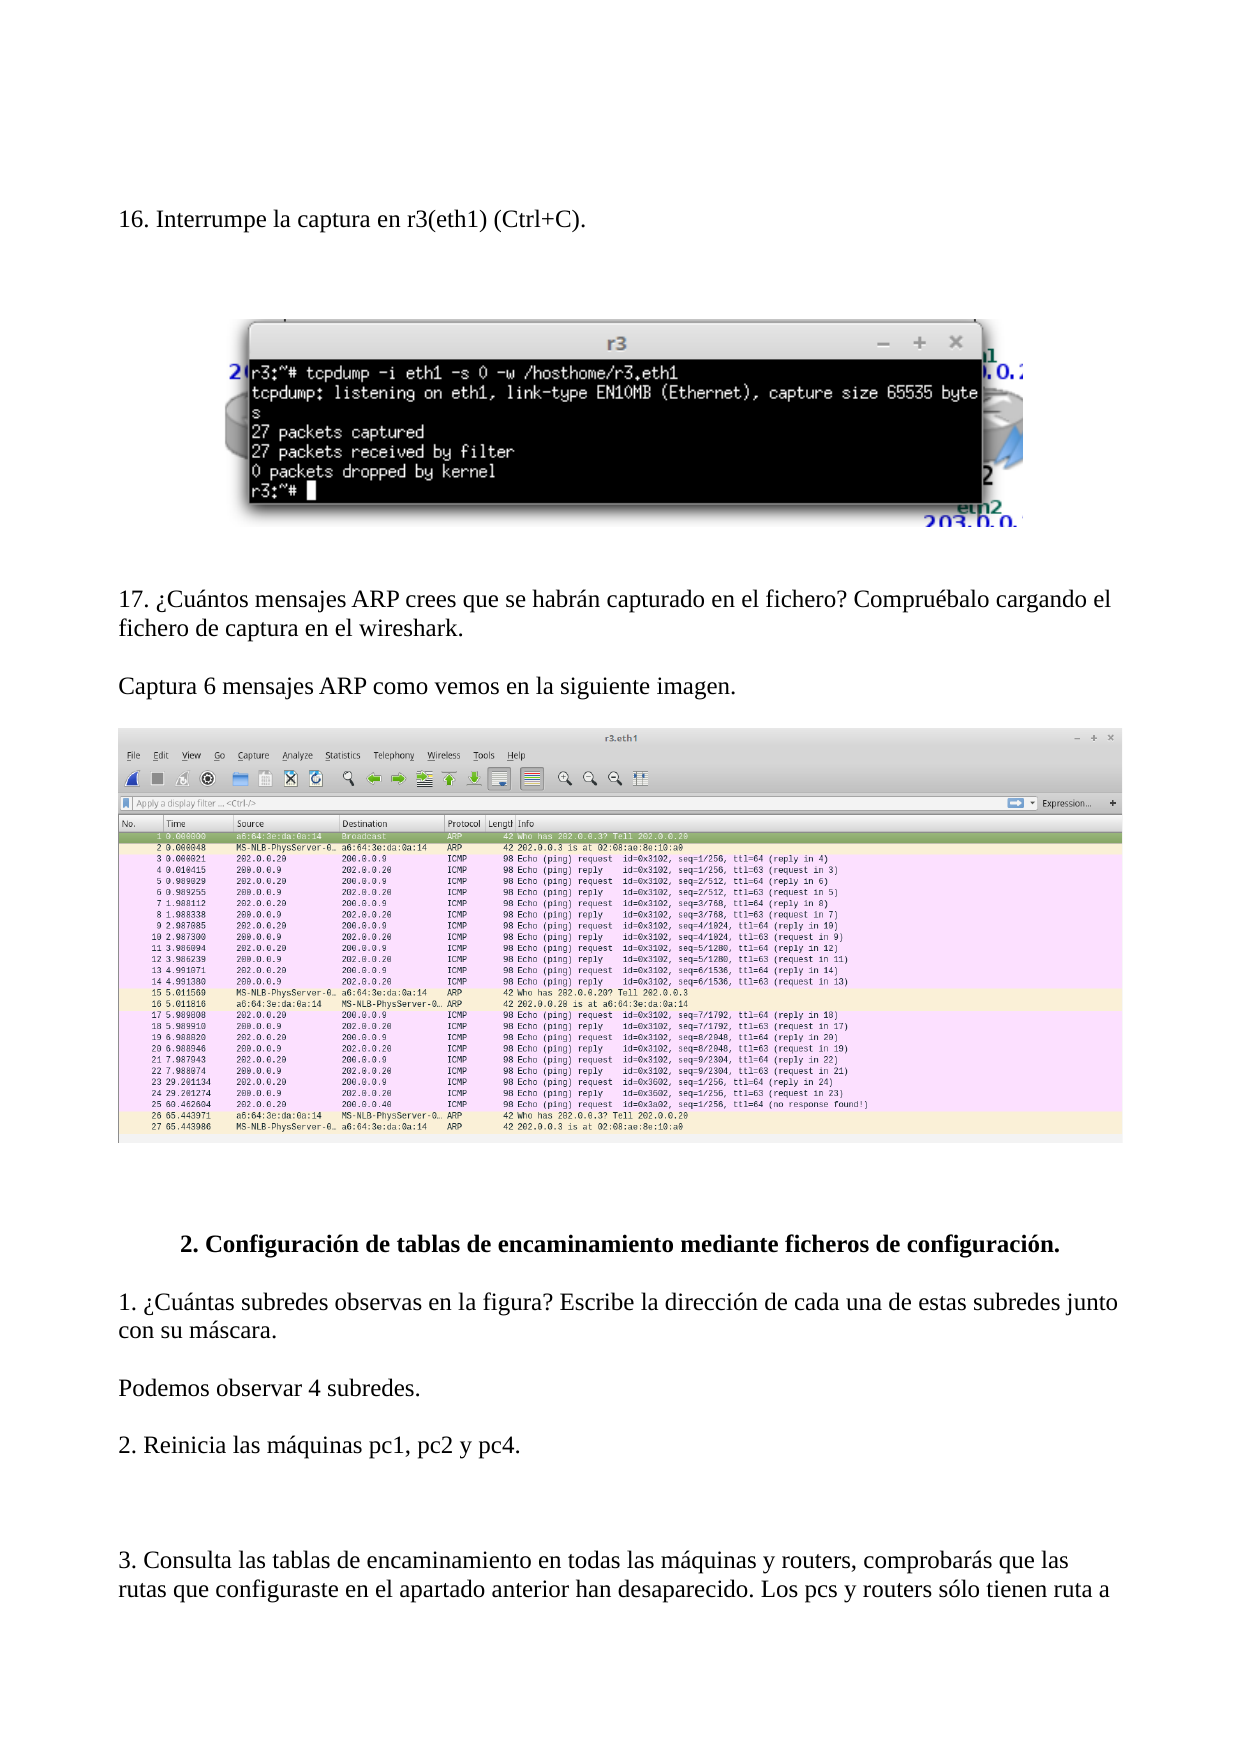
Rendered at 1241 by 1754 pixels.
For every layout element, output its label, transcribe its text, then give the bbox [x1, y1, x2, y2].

text 3. Consulta las tablas de encaminamiento en todas las máquinas y routers, comprobarás que las rutas que configuraste en el apartado anterior han desaparecido. Los pcs y routers sólo tienen ruta a [118, 1546, 1122, 1603]
text 2. Configuración de tablas de encaminamiento mediante ficheros de configuración. [118, 1229, 1122, 1258]
text Captura 6 mensajes ARP como vemos en la siguiente imagen. [118, 671, 1122, 699]
text 17. ¿Cuántos mensajes ARP crees que se habrán capturado en el fichero? Compruébalo cargando el fichero de captura en el wireshark. [118, 584, 1122, 642]
picture [217, 319, 1023, 527]
text 2. Reinicia las máquinas pc1, pc2 y pc4. [118, 1431, 1122, 1459]
text 1. ¿Cuántas subredes observas en la figura? Escribe la dirección de cada una de estas subredes junto con su máscara. [118, 1287, 1122, 1344]
text Podemos observar 4 subredes. [118, 1373, 1122, 1402]
picture [118, 728, 1123, 1143]
text 16. Interrumpe la captura en r3(eth1) (Ctrl+C). [118, 204, 1122, 233]
